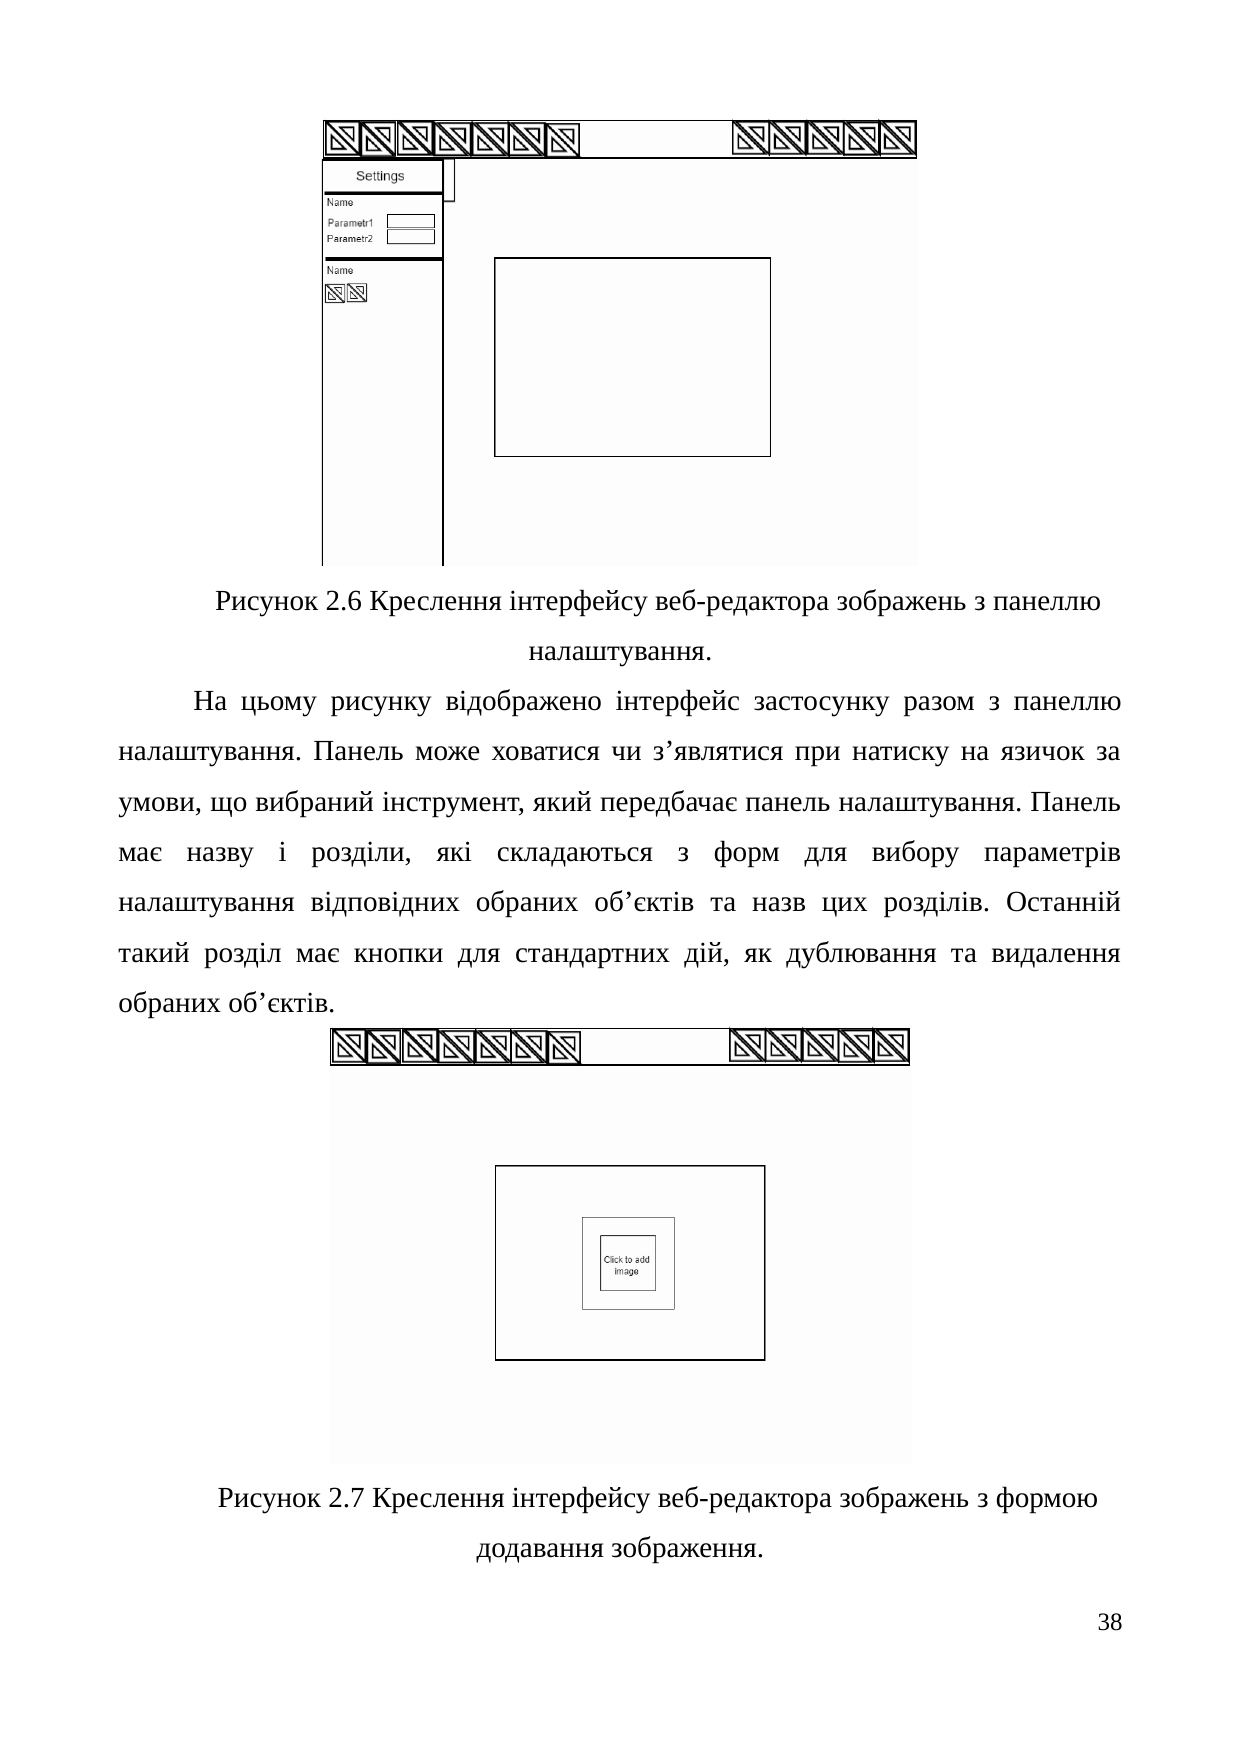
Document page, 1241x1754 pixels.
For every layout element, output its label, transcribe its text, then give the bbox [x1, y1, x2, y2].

picture [321, 118, 919, 566]
picture [328, 1026, 912, 1464]
text На цьому рисунку відображено інтерфейс застосунку разом з панеллю налаштування. Панель може ховатися чи з’являтися при натиску на язичок за умови, що вибраний інструмент, який передбачає панель налаштування. Панель має назву і розділи, які складаються з форм для вибору параметрів налаштування відповідних обраних об’єктів та назв цих розділів. Останній такий розділ має кнопки для стандартних дій, як дублювання та видалення обраних об’єктів. [118, 683, 1122, 1019]
text Рисунок 2.7 Креслення інтерфейсу веб-редактора зображень з формою додавання зображення. [118, 1035, 1122, 1564]
text Рисунок 2.6 Креслення інтерфейсу веб-редактора зображень з панеллю налаштування. [118, 118, 1122, 666]
